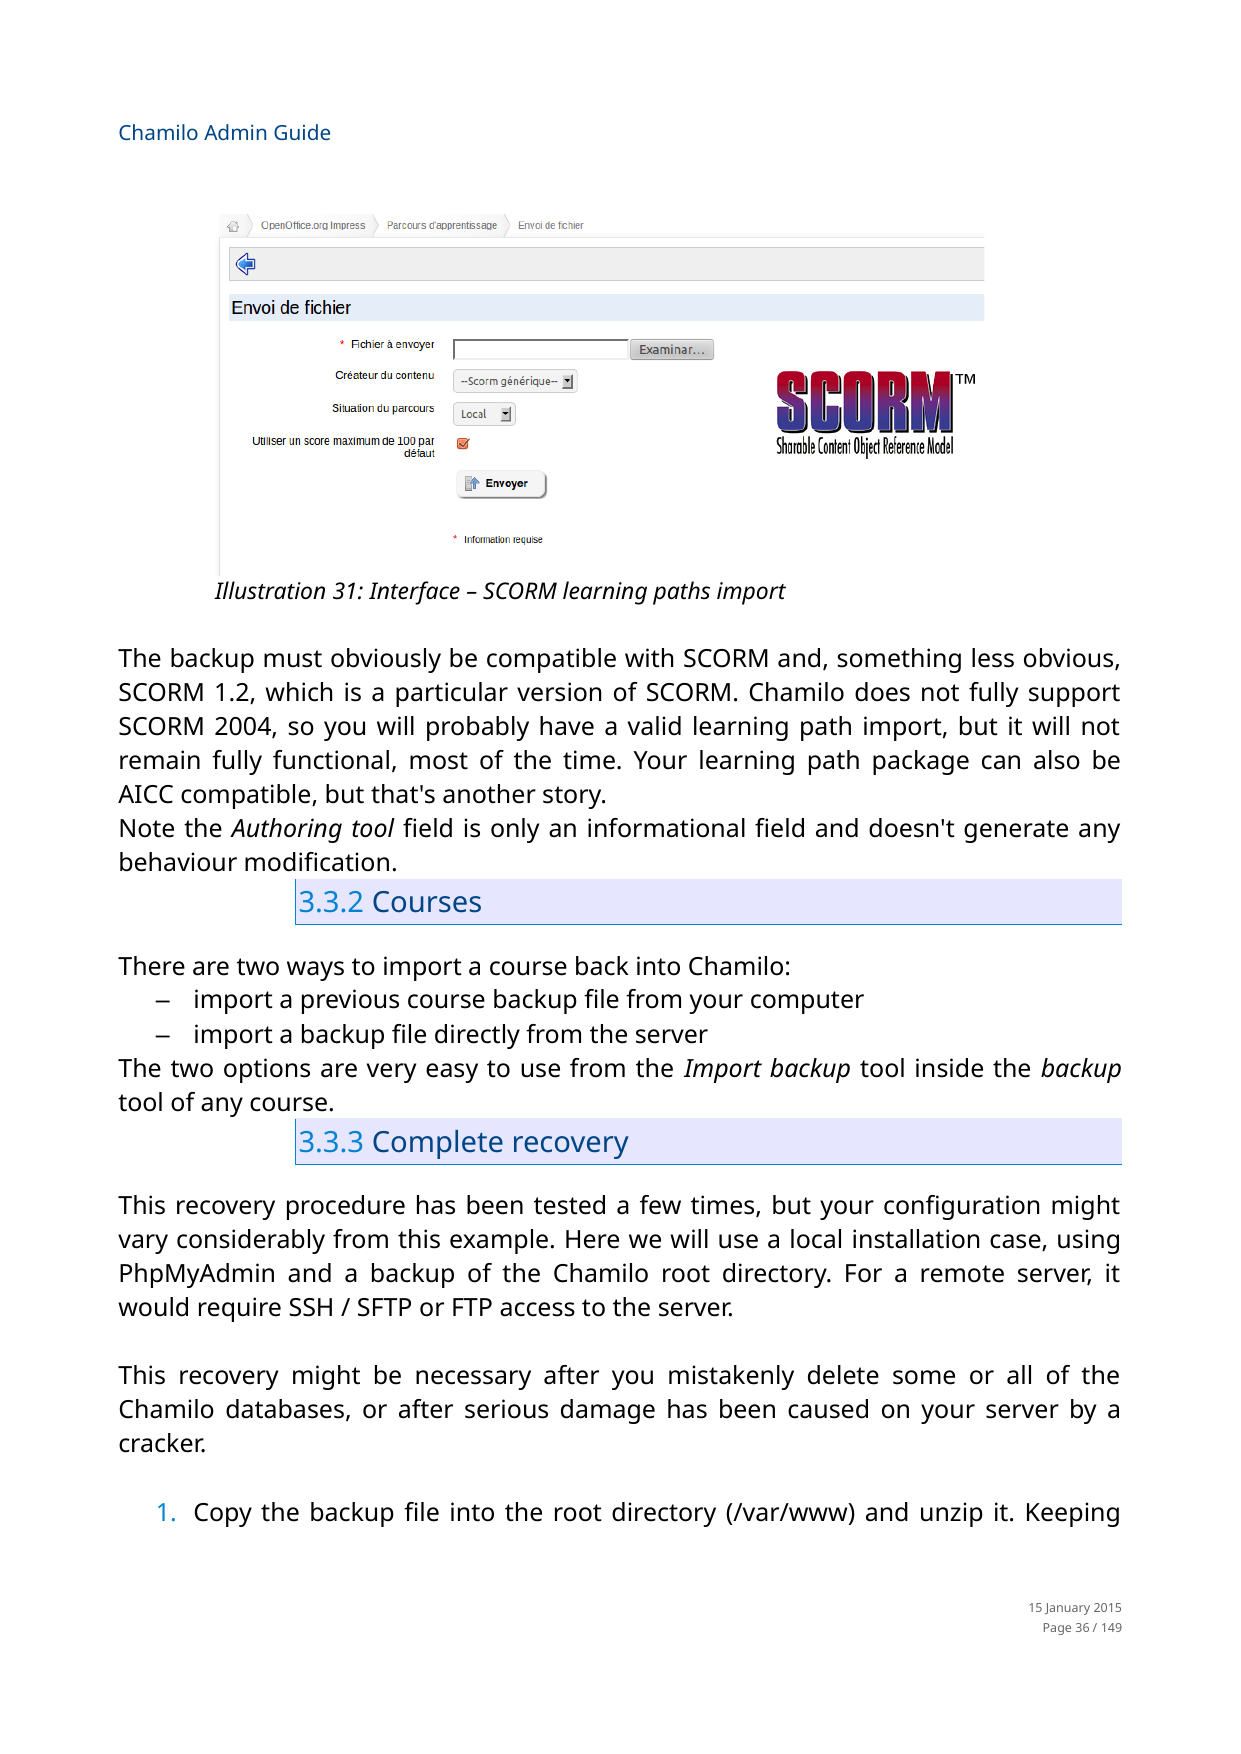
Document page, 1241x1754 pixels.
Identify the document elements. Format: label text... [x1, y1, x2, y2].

list import a backup file directly from the server [156, 1016, 1122, 1050]
subtitle Complete recovery [295, 1118, 1122, 1164]
text This recovery might be necessary after you mistakenly delete some or all of the Chamilo databases, or after serious damage has been caused on your server by a cracker. [118, 1358, 1122, 1460]
list import a previous course backup file from your computer [156, 982, 1122, 1016]
text There are two ways to import a course back into Chamilo: [118, 948, 1122, 982]
subtitle Courses [296, 879, 1122, 924]
text Illustration 31: Interface – SCORM learning paths import [215, 576, 984, 606]
list Copy the backup file into the root directory (/var/www) and unzip it. Keeping [156, 1494, 1122, 1528]
text This recovery procedure has been tested a few times, but your configuration might vary considerably from this example. Here we will use a local installation case, using PhpMyAdmin and a backup of the Chamilo root directory. For a remote server, it would require SSH / SFTP or FTP access to the server. [118, 1188, 1122, 1324]
picture [215, 214, 985, 576]
text The backup must obviously be compatible with SCORM and, something less obvious, SCORM 1.2, which is a particular version of SCORM. Chamilo does not fully support SCORM 2004, so you will probably have a valid learning path import, but it will not remain fully functional, most of the time. Your learning path package can also be AICC compatible, but that's another story. [118, 640, 1122, 811]
text Note the Authoring tool field is only an informational field and doesn't generate any behaviour modification. [118, 811, 1122, 879]
text The two options are very easy to use from the Import backup tool inside the backup tool of any course. [118, 1050, 1122, 1118]
